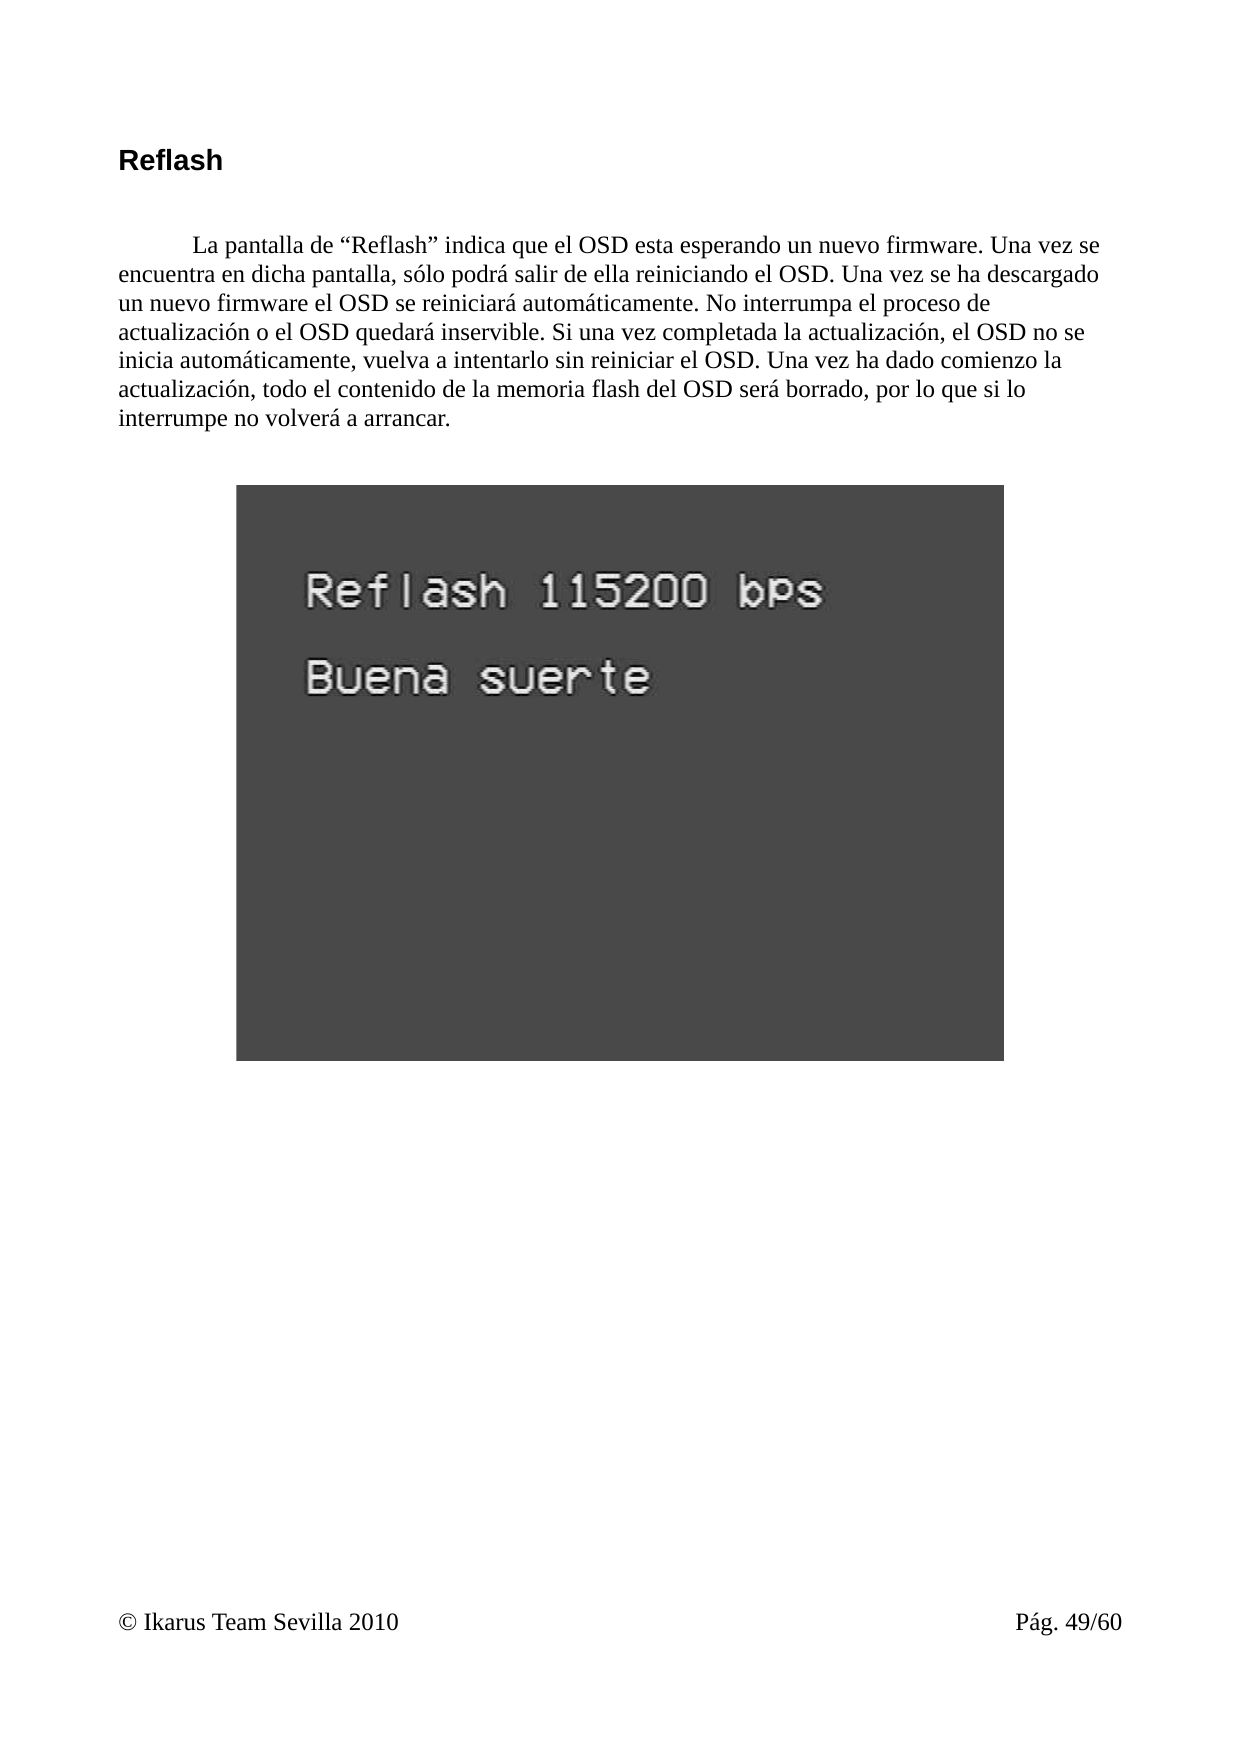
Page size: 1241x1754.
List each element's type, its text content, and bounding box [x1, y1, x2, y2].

text La pantalla de “Reflash” indica que el OSD esta esperando un nuevo firmware. Una vez se encuentra en dicha pantalla, sólo podrá salir de ella reiniciando el OSD. Una vez se ha descargado un nuevo firmware el OSD se reiniciará automáticamente. No interrumpa el proceso de actualización o el OSD quedará inservible. Si una vez completada la actualización, el OSD no se inicia automáticamente, vuelva a intentarlo sin reiniciar el OSD. Una vez ha dado comienzo la actualización, todo el contenido de la memoria flash del OSD será borrado, por lo que si lo interrumpe no volverá a arrancar. [118, 230, 1122, 432]
picture [236, 485, 1004, 1061]
subtitle Reflash [118, 143, 1122, 177]
